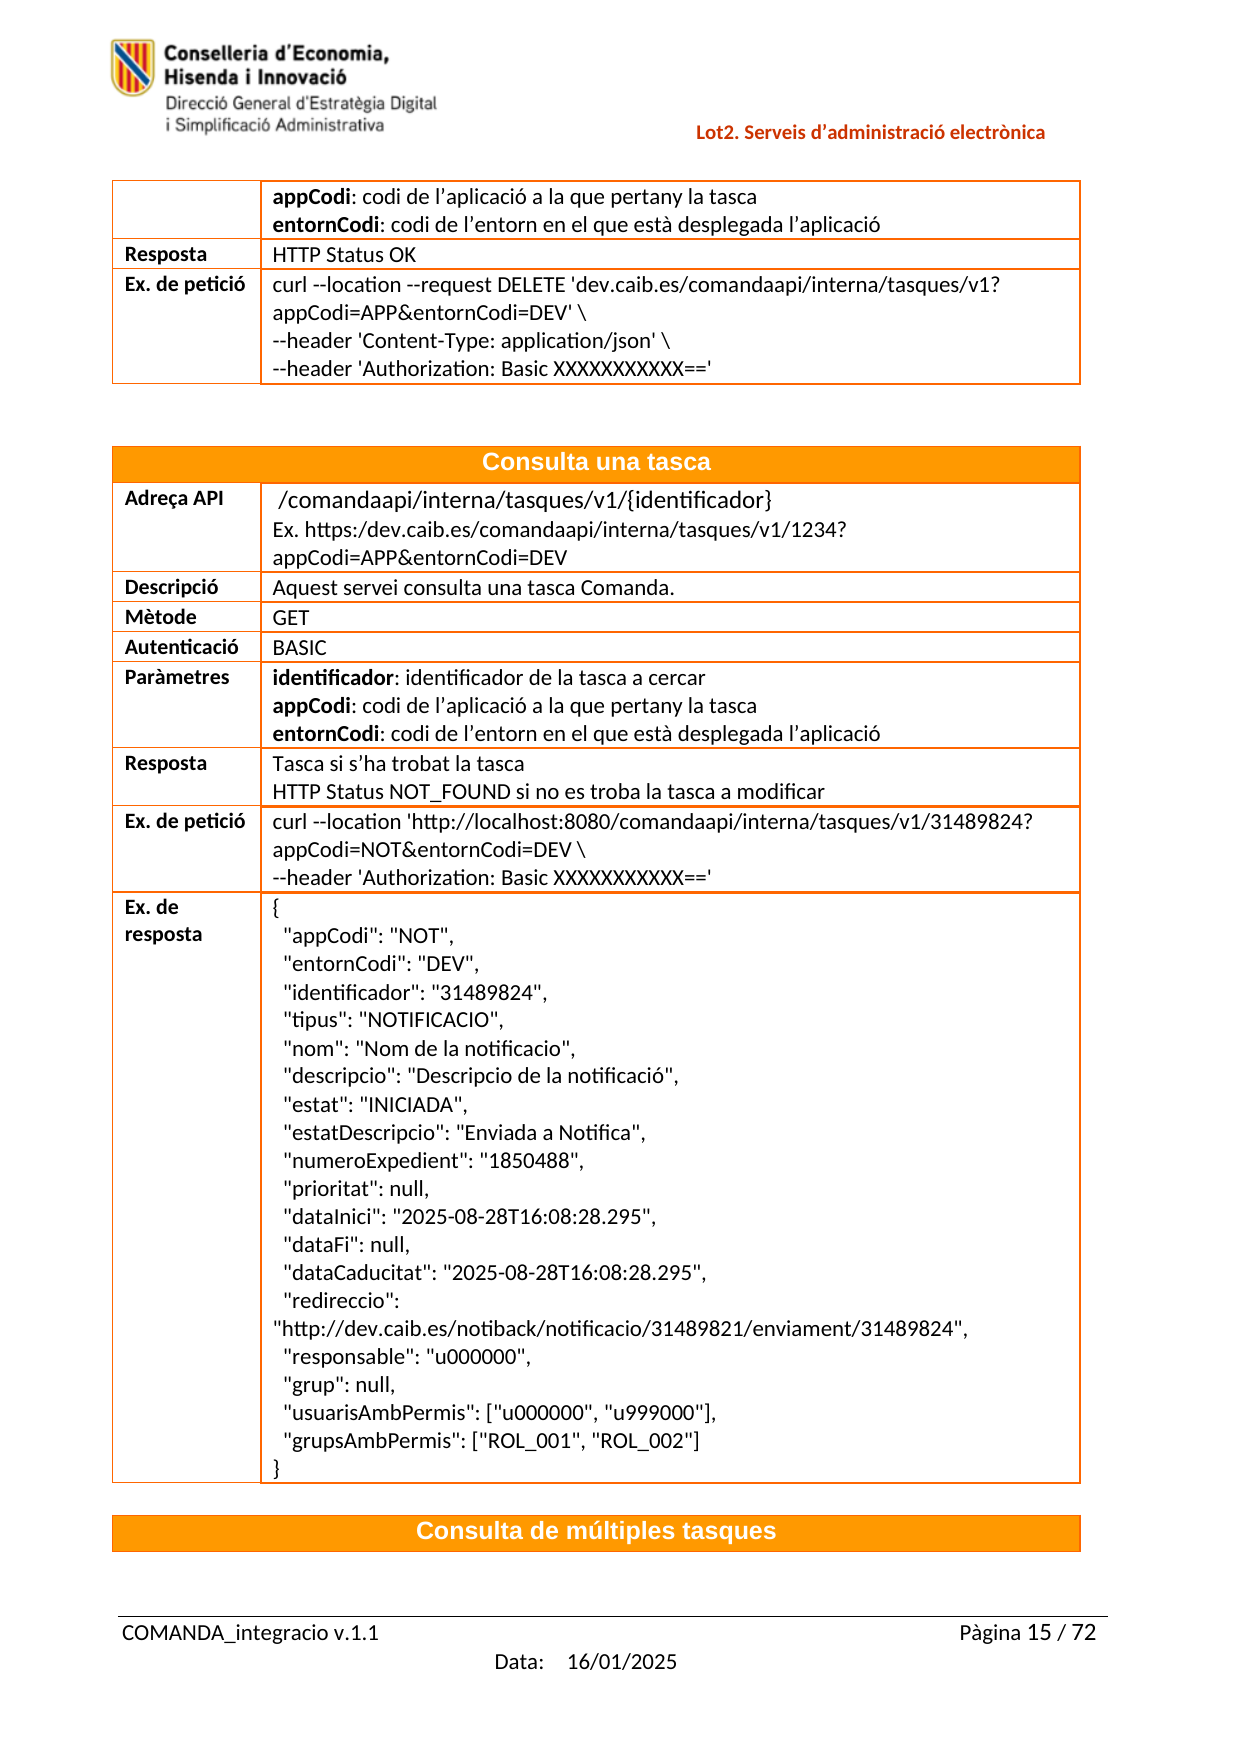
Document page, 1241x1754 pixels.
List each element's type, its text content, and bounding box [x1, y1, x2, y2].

table_header Consulta una tasca [113, 447, 1079, 482]
table_cell [113, 181, 260, 238]
table_header Consulta de múltiples tasques [113, 1516, 1079, 1551]
table_cell Resposta [113, 239, 260, 268]
table_cell appCodi: codi de l’aplicació a la que pertany la tasca entornCodi: codi de l’entorn en el que està desplegada l’aplicació [262, 182, 1079, 238]
table_cell BASIC [262, 633, 1079, 661]
table_cell Ex. de petició [113, 806, 260, 891]
table_cell GET [262, 603, 1079, 631]
table_cell Descripció [113, 572, 260, 601]
table_cell Tasca si s’ha trobat la tasca HTTP Status NOT_FOUND si no es troba la tasca a modificar [262, 749, 1079, 805]
table_cell curl --location 'http://localhost:8080/comandaapi/interna/tasques/v1/31489824?appCodi=NOT&entornCodi=DEV \ --header 'Authorization: Basic XXXXXXXXXXX==' [262, 808, 1079, 891]
table_cell Mètode [113, 602, 260, 631]
table_cell Autenticació [113, 632, 260, 661]
table_cell identificador: identificador de la tasca a cercar appCodi: codi de l’aplicació a la que pertany la tasca entornCodi: codi de l’entorn en el que està desplegada l’aplicació [262, 663, 1079, 747]
table_cell Adreça API [113, 483, 260, 571]
table_cell Paràmetres [113, 662, 260, 747]
picture [100, 26, 467, 156]
table_cell Ex. de petició [113, 269, 260, 382]
table_cell /comandaapi/interna/tasques/v1/{identificador} Ex. https:/dev.caib.es/comandaapi/interna/tasques/v1/1234?appCodi=APP&entornCodi=DEV [262, 484, 1079, 571]
table_cell Ex. de resposta [113, 893, 260, 1482]
table_cell Aquest servei consulta una tasca Comanda. [262, 573, 1079, 601]
table_cell curl --location --request DELETE 'dev.caib.es/comandaapi/interna/tasques/v1?appCodi=APP&entornCodi=DEV' \ --header 'Content-Type: application/json' \ --header 'Authorization: Basic XXXXXXXXXXX==' [262, 270, 1079, 382]
table_cell { "appCodi": "NOT", "entornCodi": "DEV", "identificador": "31489824", "tipus": "NOTIFICACIO", "nom": "Nom de la notificacio", "descripcio": "Descripcio de la notificació", "estat": "INICIADA", "estatDescripcio": "Enviada a Notifica", "numeroExpedient": "1850488", "prioritat": null, "dataInici": "2025-08-28T16:08:28.295", "dataFi": null, "dataCaducitat": "2025-08-28T16:08:28.295", "redireccio": "http://dev.caib.es/notiback/notificacio/31489821/enviament/31489824", "responsable": "u000000", "grup": null, "usuarisAmbPermis": ["u000000", "u999000"], "grupsAmbPermis": ["ROL_001", "ROL_002"] } [262, 894, 1079, 1482]
table_cell Resposta [113, 748, 260, 805]
table_cell HTTP Status OK [262, 240, 1079, 268]
